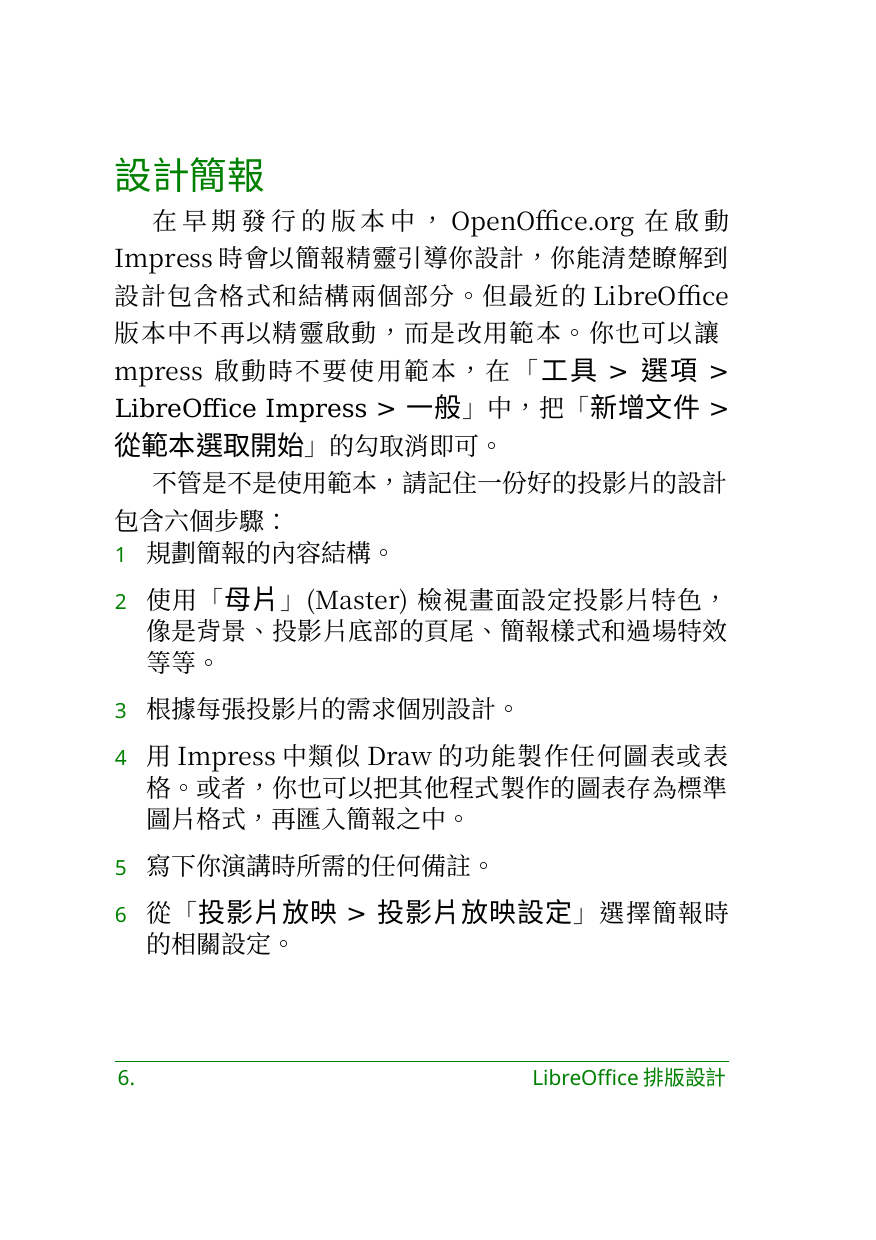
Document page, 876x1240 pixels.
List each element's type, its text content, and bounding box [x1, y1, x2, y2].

text 在早期發行的版本中，OpenOffice.org在啟動Impress時會以簡報精靈引導你設計，你能清楚瞭解到設計包含格式和結構兩個部分。但最近的LibreOffice版本中不再以精靈啟動，而是改用範本。你也可以讓 Impress 啟動時不要使用範本，在「工具 > 選項 > LibreOffice Impress > 一般」中，把「新增文件 > 從範本選取開始」的勾取消即可。 [114, 200, 729, 463]
list 寫下你演講時所需的任何備註。 [114, 850, 729, 881]
list 根據每張投影片的需求個別設計。 [114, 694, 729, 725]
list 從「投影片放映 > 投影片放映設定」選擇簡報時的相關設定。 [114, 897, 729, 959]
list 用Impress中類似Draw的功能製作任何圖表或表格。或者，你也可以把其他程式製作的圖表存為標準圖片格式，再匯入簡報之中。 [114, 741, 729, 834]
list 使用「母片」(Master) 檢視畫面設定投影片特色，像是背景、投影片底部的頁尾、簡報樣式和過場特效等等。 [114, 584, 729, 678]
subtitle 設計簡報 [114, 146, 729, 200]
list 規劃簡報的內容結構。 [114, 538, 729, 569]
text 不管是不是使用範本，請記住一份好的投影片的設計包含六個步驟： [114, 463, 729, 538]
